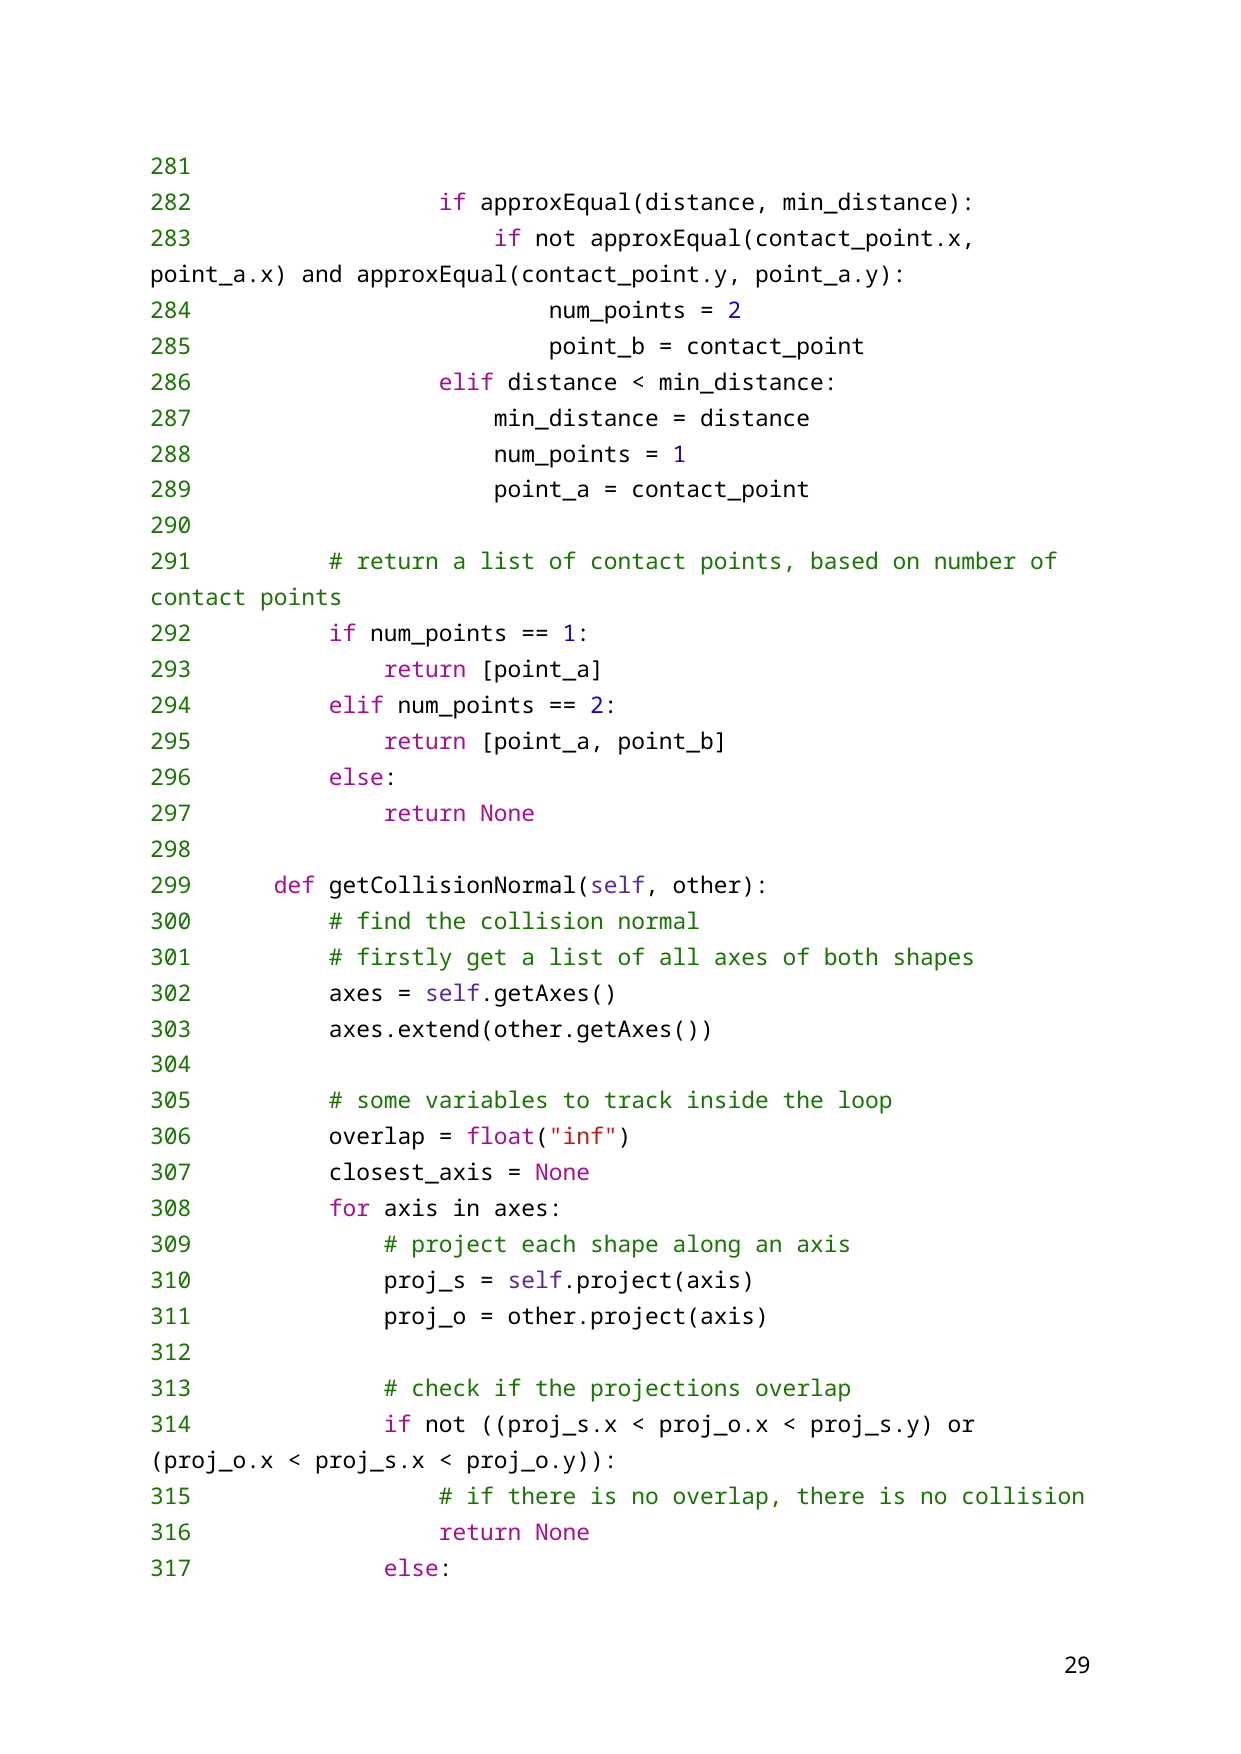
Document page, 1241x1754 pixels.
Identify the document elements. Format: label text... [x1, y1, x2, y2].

text 287 min_distance = distance [150, 402, 1090, 433]
text 282 if approxEqual(distance, min_distance): [150, 186, 1090, 217]
text 289 point_a = contact_point [150, 473, 1090, 505]
text 301 # firstly get a list of all axes of both shapes [150, 941, 1090, 972]
text 297 return None [150, 797, 1090, 828]
text 298 [150, 833, 1090, 864]
text 308 for axis in axes: [150, 1192, 1090, 1223]
text 316 return None [150, 1516, 1090, 1547]
text 283 if not approxEqual(contact_point.x, point_a.x) and approxEqual(contact_point.y, point_a.y): [150, 222, 1090, 289]
text 299 def getCollisionNormal(self, other): [150, 869, 1090, 900]
text 302 axes = self.getAxes() [150, 977, 1090, 1008]
text 284 num_points = 2 [150, 294, 1090, 325]
text 307 closest_axis = None [150, 1156, 1090, 1187]
text 312 [150, 1336, 1090, 1367]
text 310 proj_s = self.project(axis) [150, 1264, 1090, 1295]
text 317 else: [150, 1552, 1090, 1583]
text 295 return [point_a, point_b] [150, 725, 1090, 756]
text 303 axes.extend(other.getAxes()) [150, 1012, 1090, 1044]
text 290 [150, 509, 1090, 541]
text 285 point_b = contact_point [150, 330, 1090, 361]
text 304 [150, 1048, 1090, 1080]
text 311 proj_o = other.project(axis) [150, 1300, 1090, 1331]
text 305 # some variables to track inside the loop [150, 1084, 1090, 1116]
text 291 # return a list of contact points, based on number of contact points [150, 545, 1090, 612]
text 315 # if there is no overlap, there is no collision [150, 1480, 1090, 1511]
text 296 else: [150, 761, 1090, 792]
text 300 # find the collision normal [150, 905, 1090, 936]
text 286 elif distance < min_distance: [150, 366, 1090, 397]
text 314 if not ((proj_s.x < proj_o.x < proj_s.y) or (proj_o.x < proj_s.x < proj_o.y)): [150, 1408, 1090, 1475]
text 292 if num_points == 1: [150, 617, 1090, 648]
text 306 overlap = float("inf") [150, 1120, 1090, 1152]
text 293 return [point_a] [150, 653, 1090, 684]
text 294 elif num_points == 2: [150, 689, 1090, 720]
text 288 num_points = 1 [150, 437, 1090, 469]
text 313 # check if the projections overlap [150, 1372, 1090, 1403]
text 281 [150, 150, 1090, 181]
text 309 # project each shape along an axis [150, 1228, 1090, 1259]
